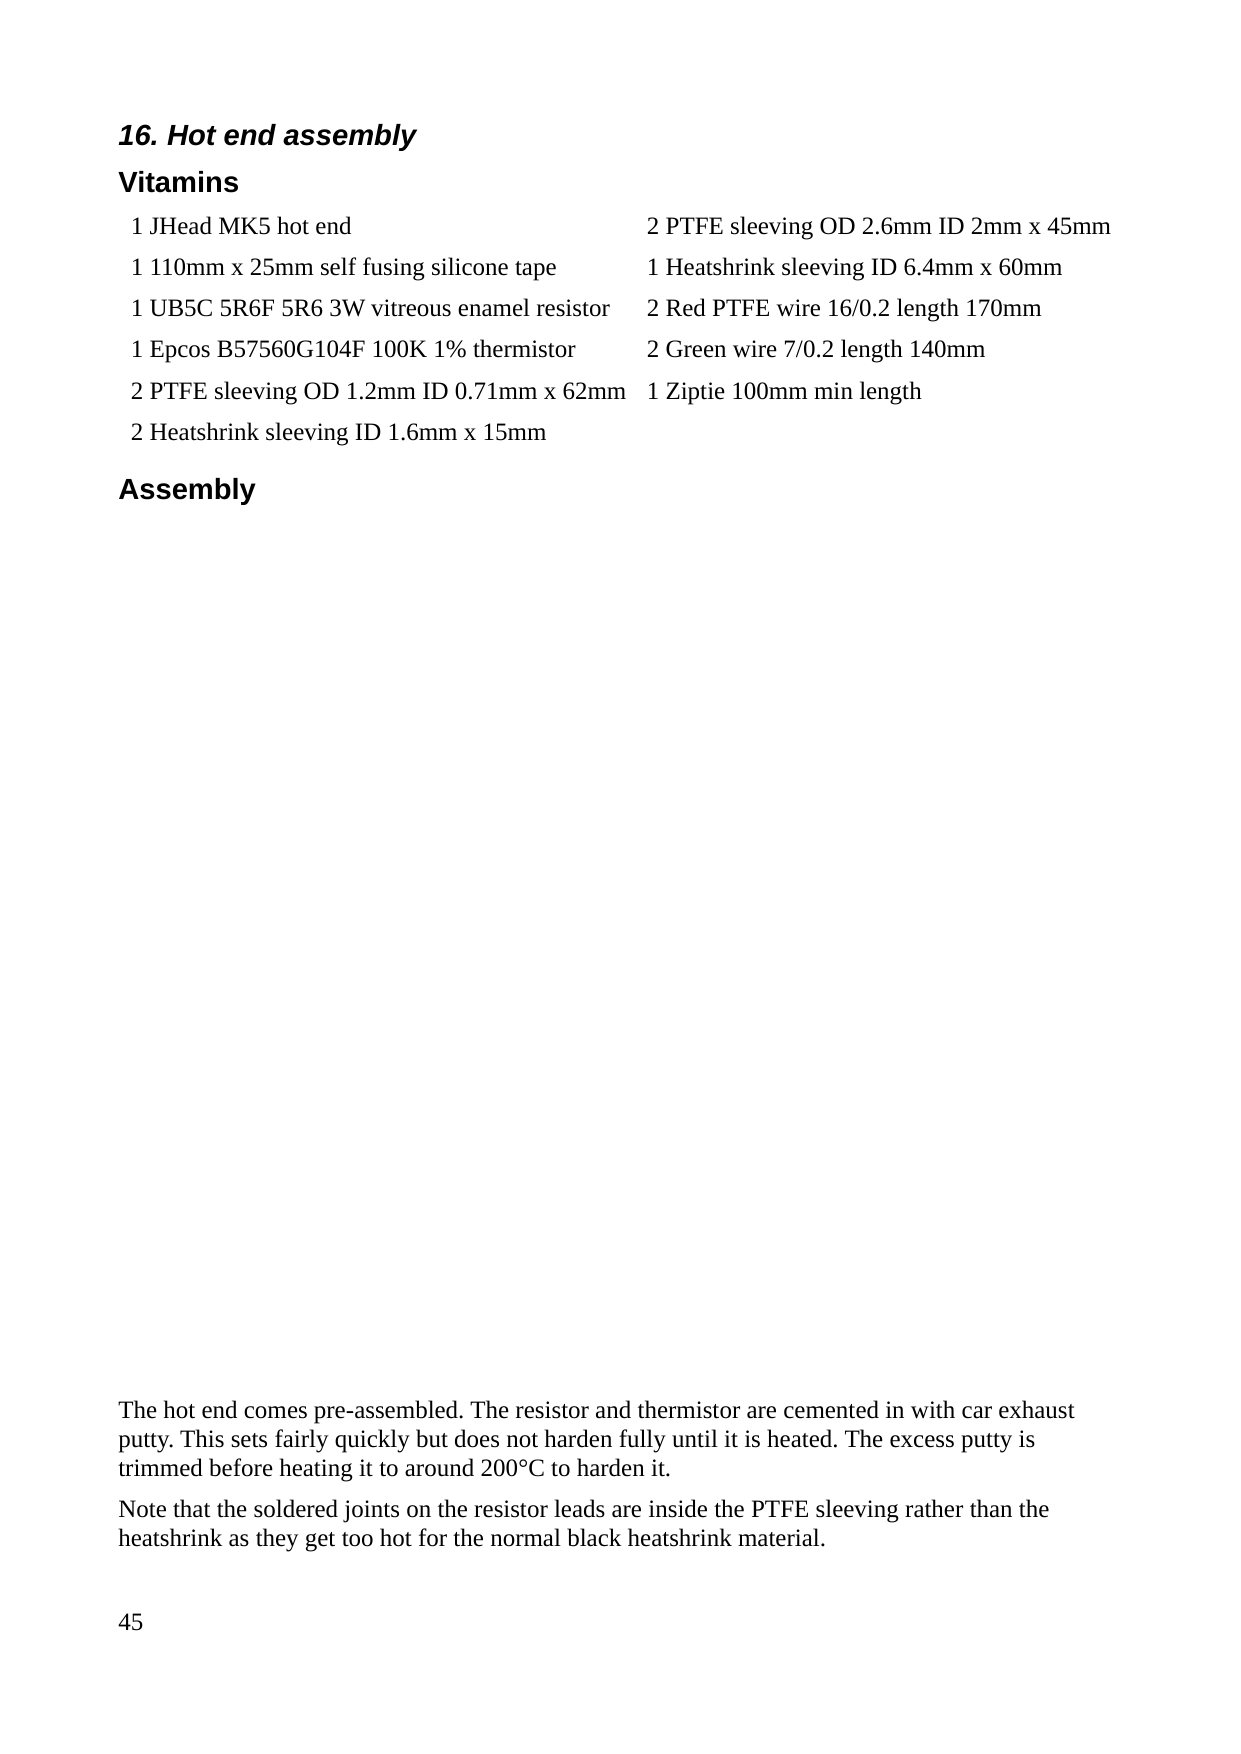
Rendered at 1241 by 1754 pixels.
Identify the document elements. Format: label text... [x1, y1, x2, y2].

subtitle Assembly [118, 472, 1122, 505]
subtitle Vitamins [118, 165, 1122, 199]
table_header 1 JHead MK5 hot end 1 110mm x 25mm self fusing silicone tape 1 UB5C 5R6F 5R6 3W vitreous enamel resistor 1 Epcos B57560G104F 100K 1% thermistor 2 PTFE sleeving OD 1.2mm ID 0.71mm x 62mm 2 Heatshrink sleeving ID 1.6mm x 15mm [118, 211, 634, 458]
table_header 2 PTFE sleeving OD 2.6mm ID 2mm x 45mm 1 Heatshrink sleeving ID 6.4mm x 60mm 2 Red PTFE wire 16/0.2 length 170mm 2 Green wire 7/0.2 length 140mm 1 Ziptie 100mm min length [634, 211, 1122, 458]
text Note that the soldered joints on the resistor leads are inside the PTFE sleeving rather than the heatshrink as they get too hot for the normal black heatshrink material. [118, 1494, 1122, 1551]
text The hot end comes pre-assembled. The resistor and thermistor are cemented in with car exhaust putty. This sets fairly quickly but does not harden fully until it is heated. The excess putty is trimmed before heating it to around 200°C to harden it. [118, 1395, 1122, 1481]
subtitle Hot end assembly [118, 118, 1122, 152]
